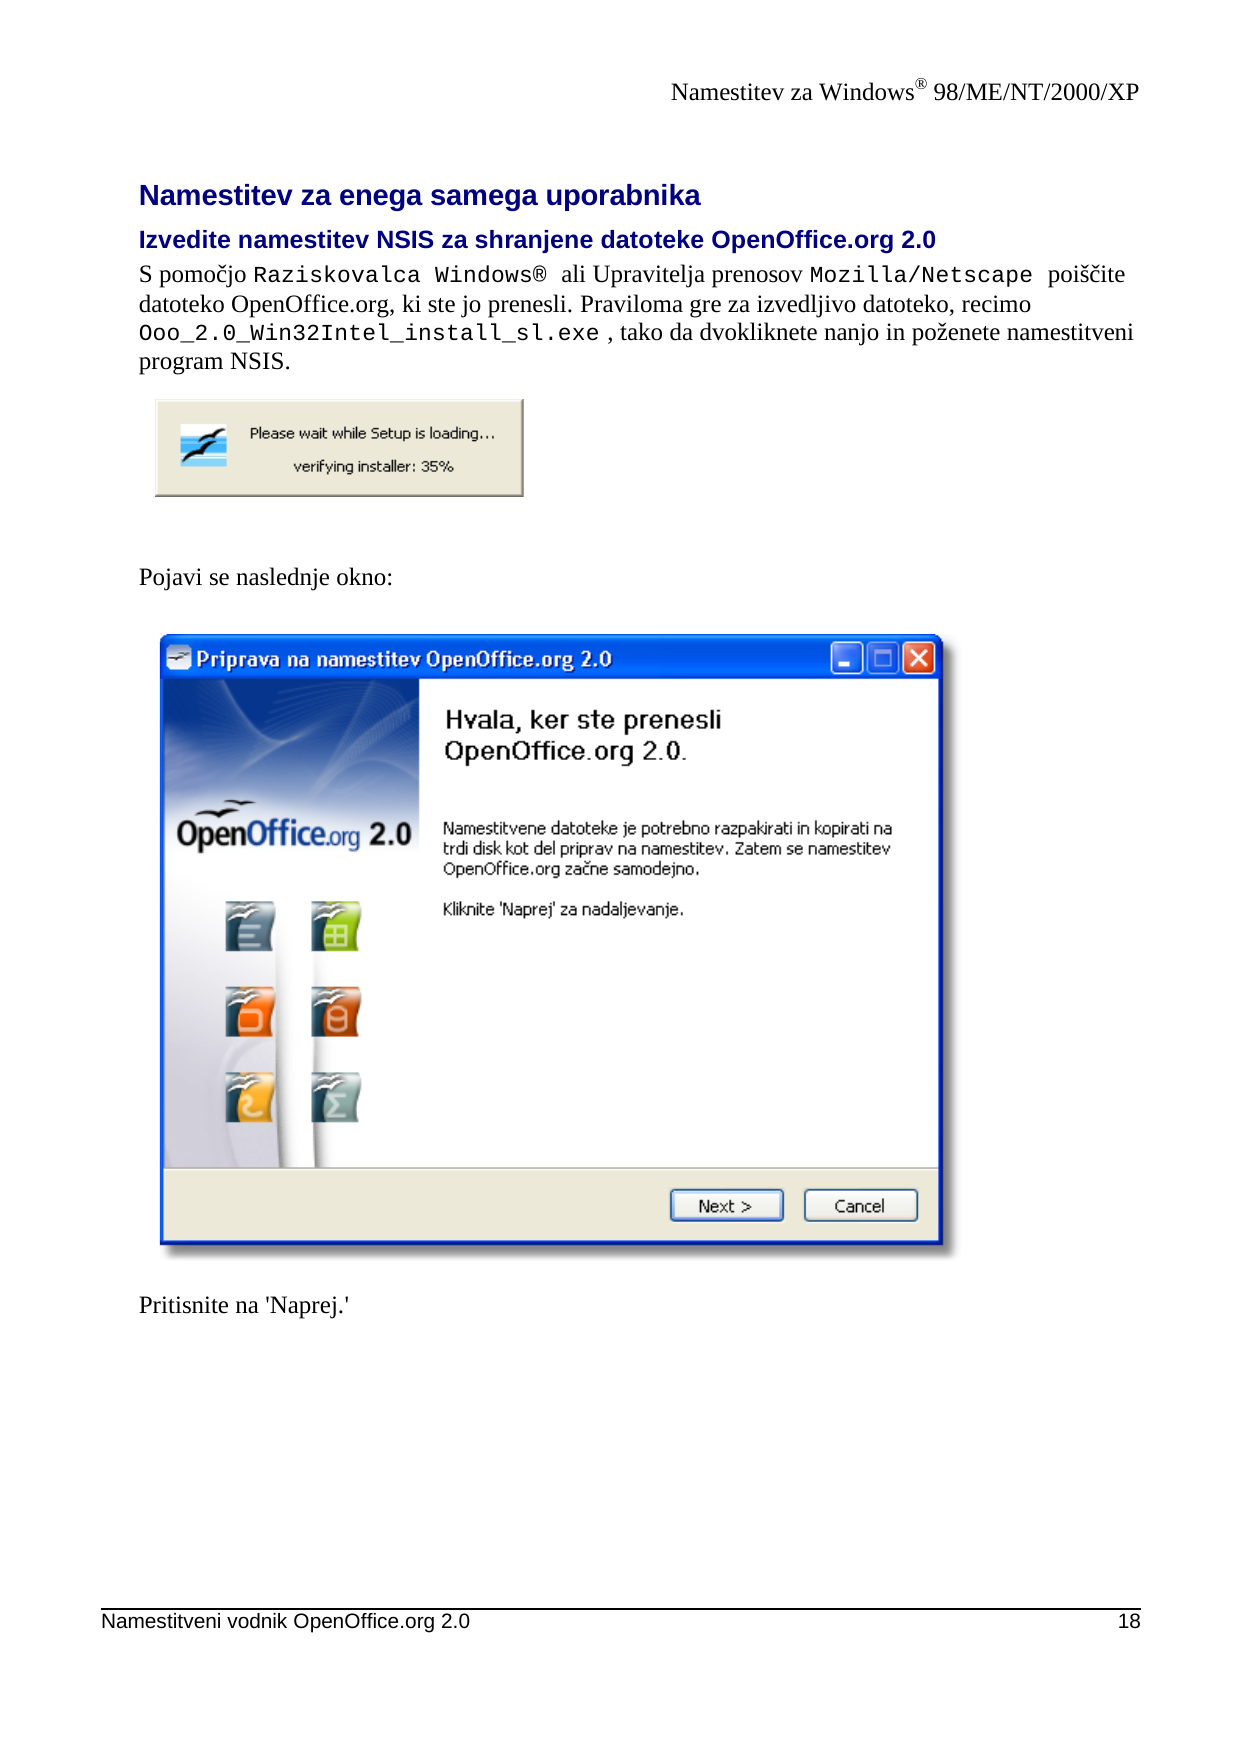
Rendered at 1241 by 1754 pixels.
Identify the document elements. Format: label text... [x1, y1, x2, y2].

text S pomočjo Raziskovalca Windows® ali Upravitelja prenosov Mozilla/Netscape poiščite datoteko OpenOffice.org, ki ste jo prenesli. Praviloma gre za izvedljivo datoteko, recimo Ooo_2.0_Win32Intel_install_sl.exe , tako da dvokliknete nanjo in poženete namestitveni program NSIS. [138, 260, 1139, 375]
text Pritisnite na 'Naprej.' [138, 1291, 1139, 1319]
picture [159, 634, 962, 1263]
text Pojavi se naslednje okno: [138, 563, 1139, 591]
subtitle Namestitev za enega samega uporabnika [138, 179, 1139, 211]
picture [155, 399, 524, 497]
subtitle Izvedite namestitev NSIS za shranjene datoteke OpenOffice.org 2.0 [138, 226, 1139, 254]
